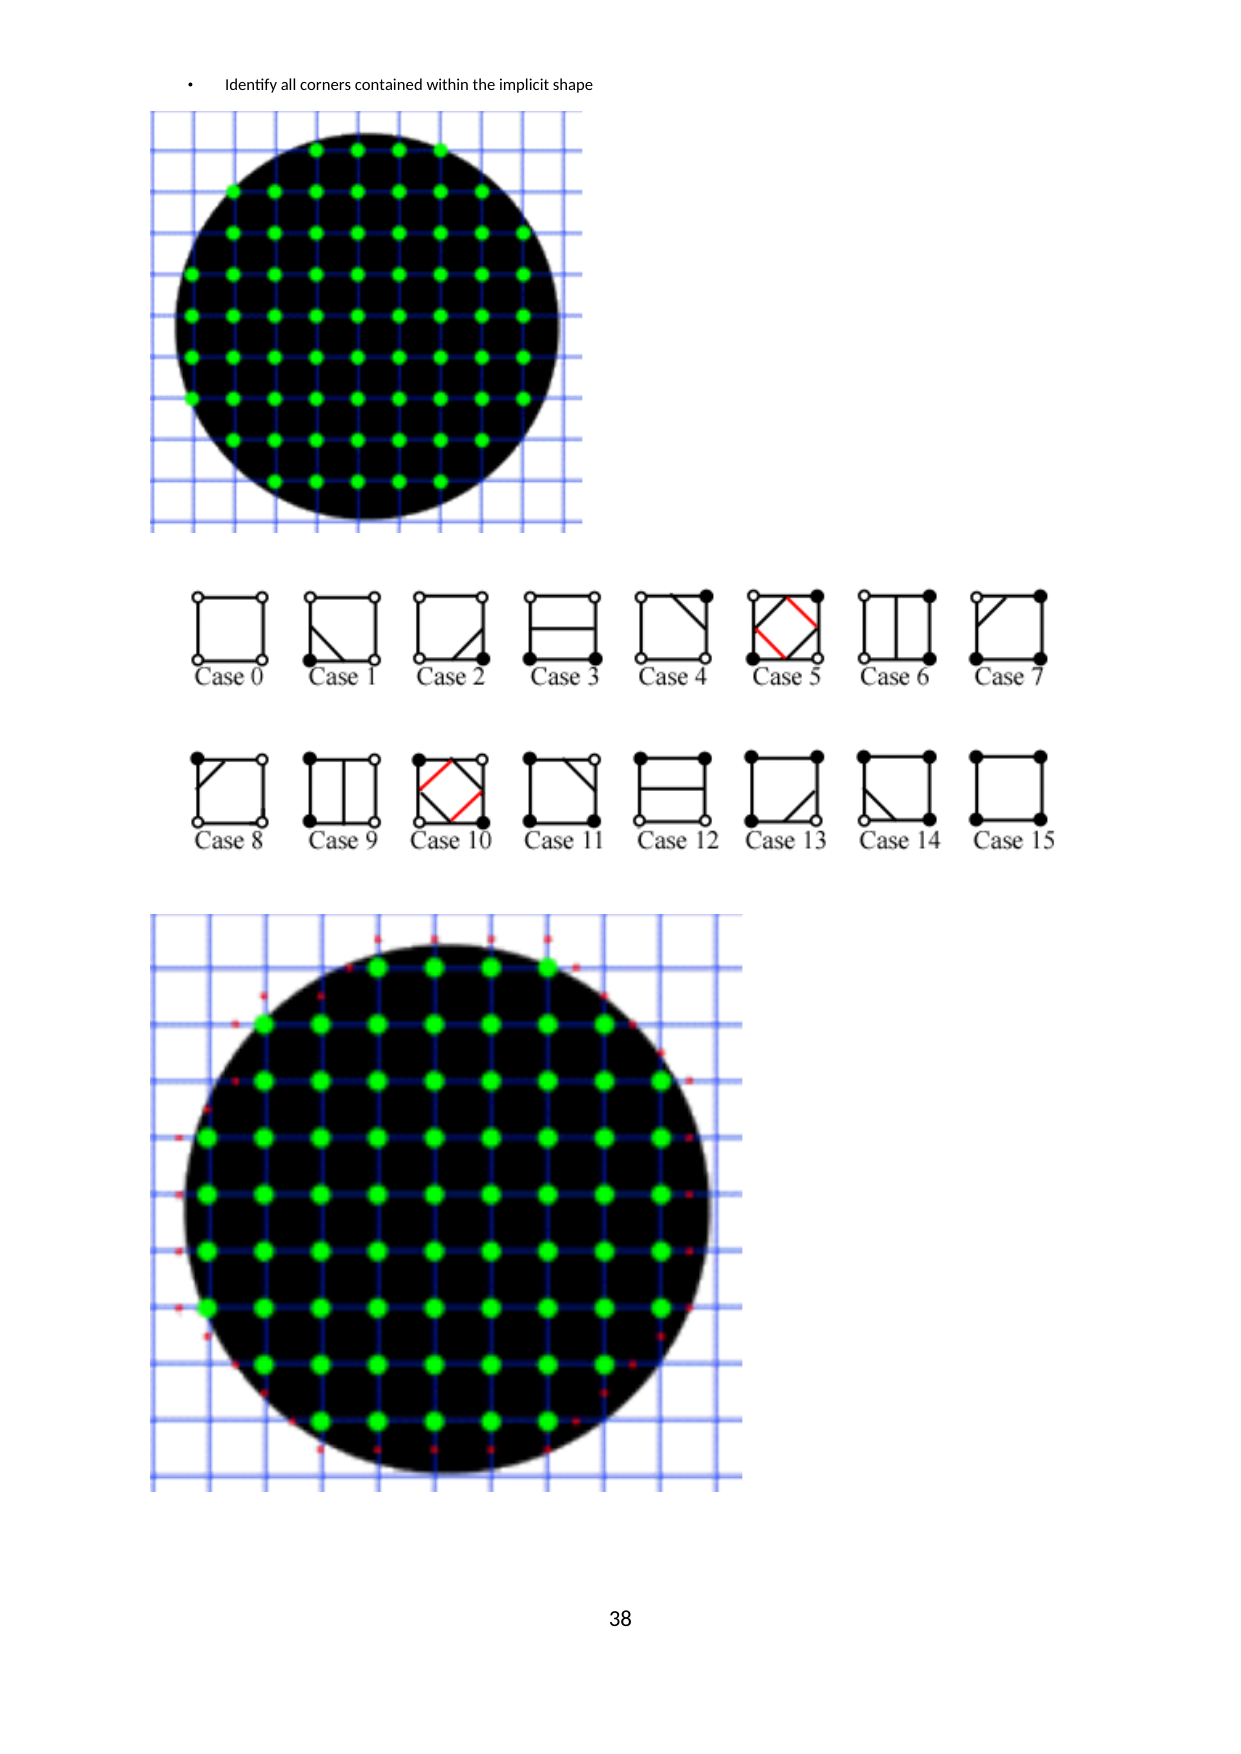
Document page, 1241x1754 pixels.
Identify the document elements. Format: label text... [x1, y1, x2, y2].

list Identify all corners contained within the implicit shape [187, 74, 1090, 94]
